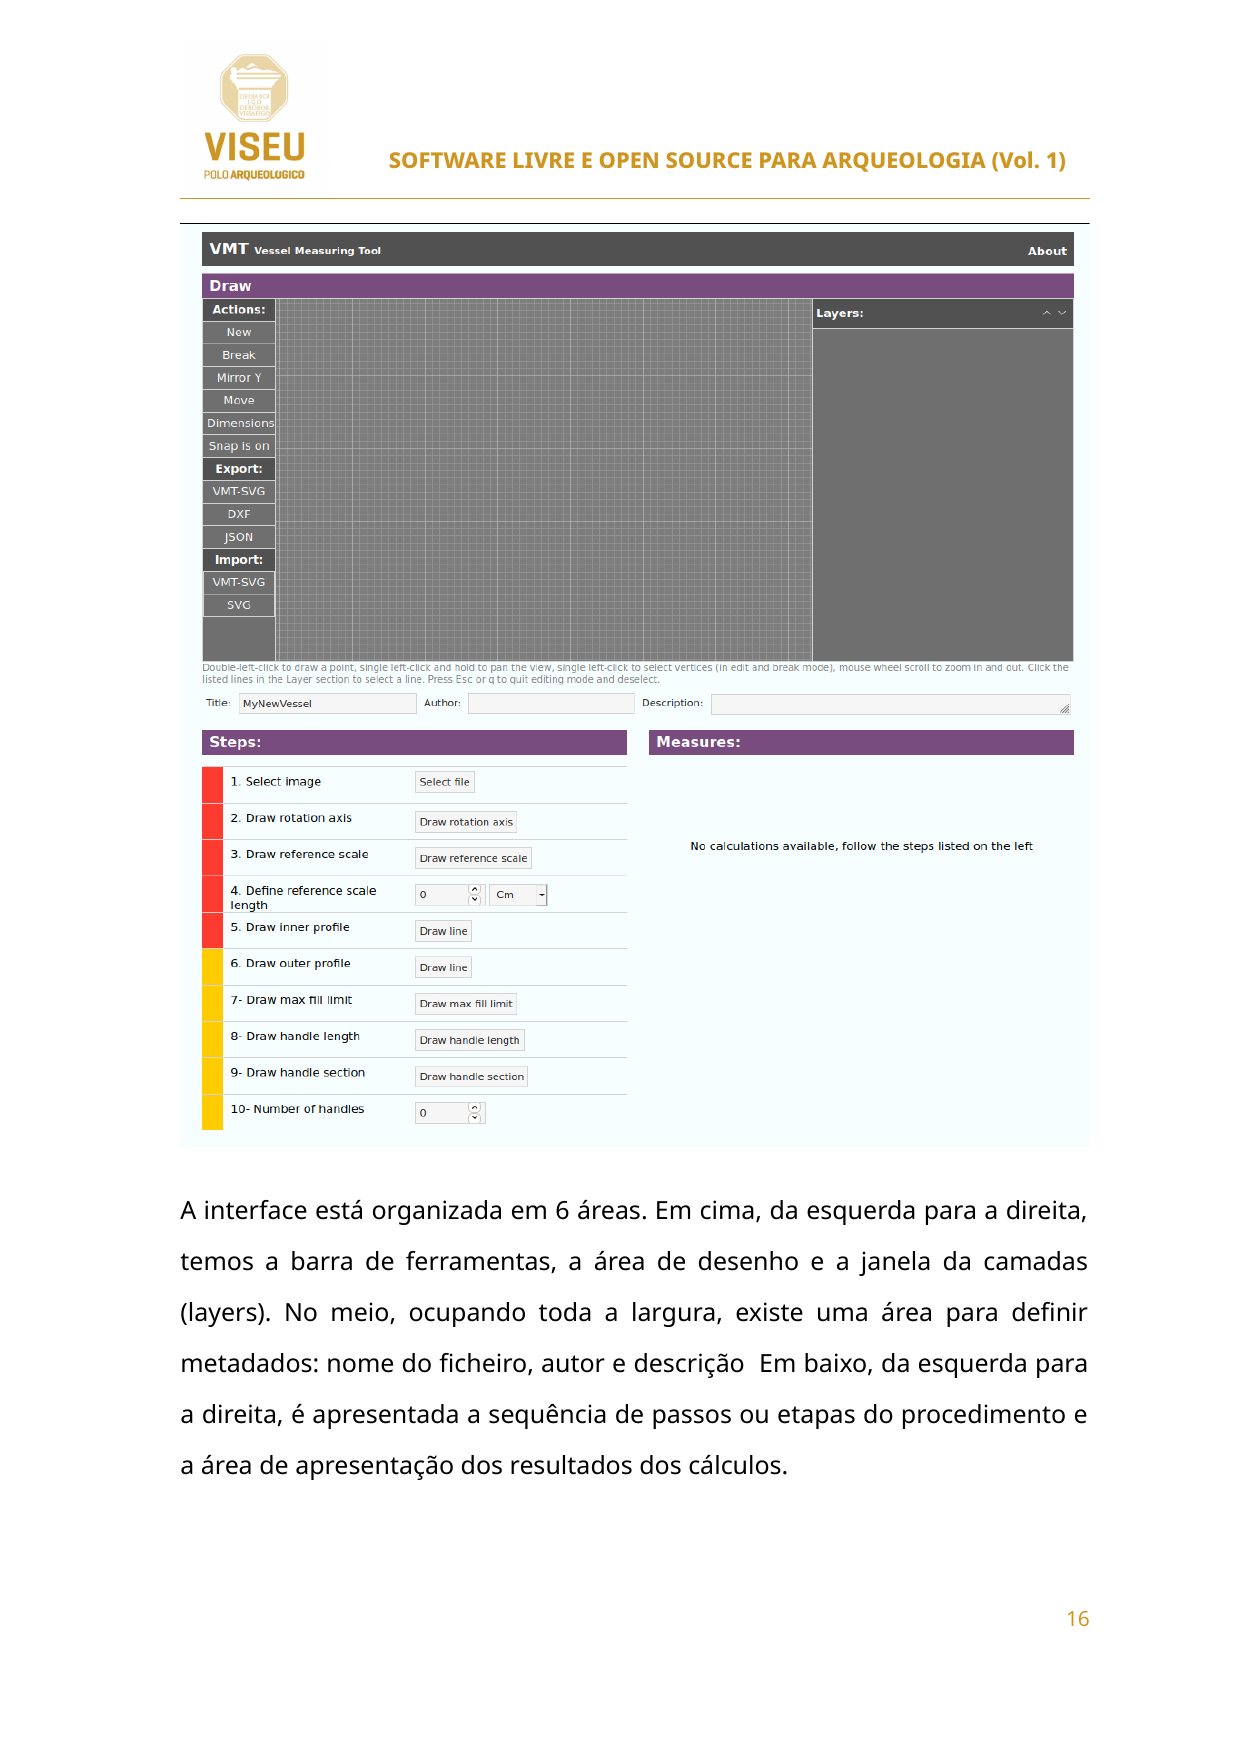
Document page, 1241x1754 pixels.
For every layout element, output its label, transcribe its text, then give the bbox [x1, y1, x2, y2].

text A interface está organizada em 6 áreas. Em cima, da esquerda para a direita, temos a barra de ferramentas, a área de desenho e a janela da camadas (layers). No meio, ocupando toda a largura, existe uma área para definir metadados: nome do ficheiro, autor e descrição Em baixo, da esquerda para a direita, é apresentada a sequência de passos ou etapas do procedimento e a área de apresentação dos resultados dos cálculos. [180, 1193, 1090, 1482]
picture [180, 223, 1090, 1147]
